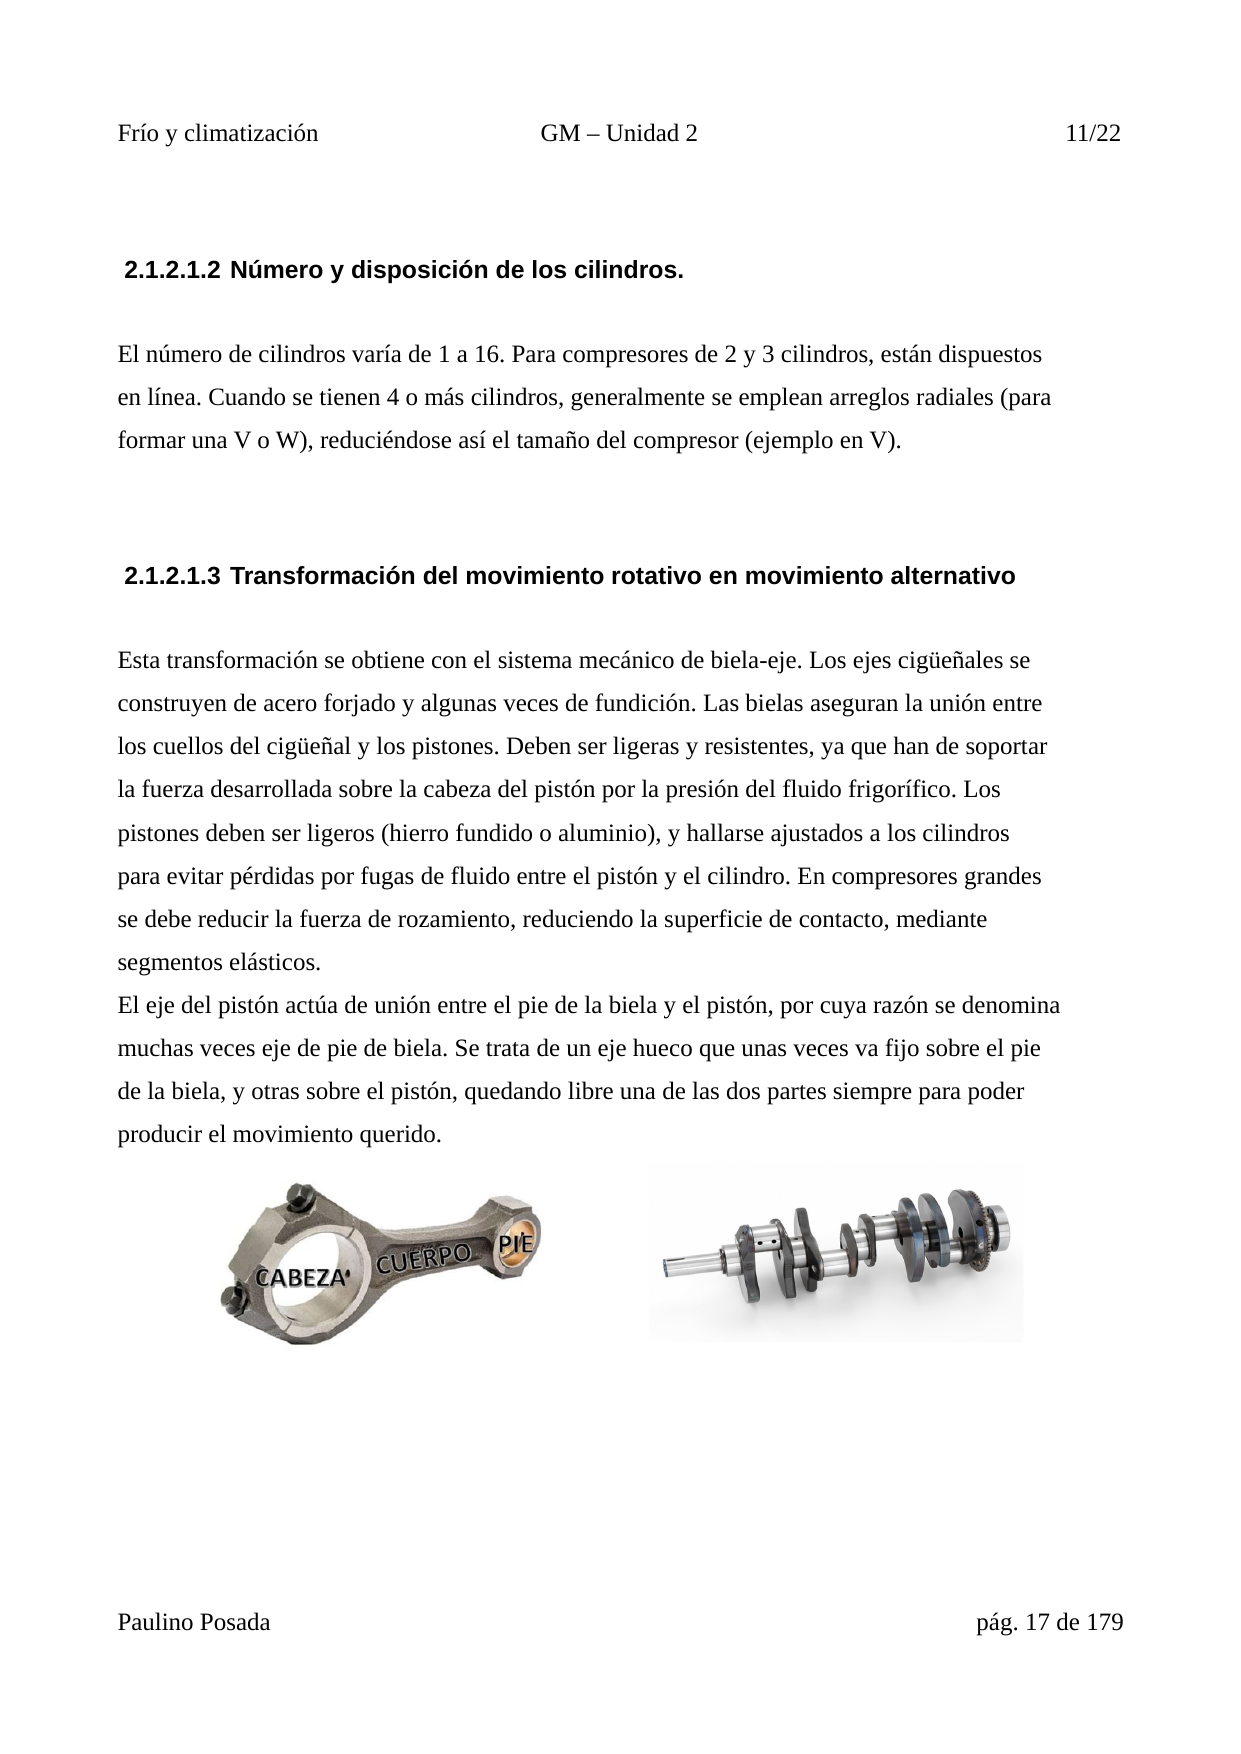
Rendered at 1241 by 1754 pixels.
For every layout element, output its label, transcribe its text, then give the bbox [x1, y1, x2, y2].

text en línea. Cuando se tienen 4 o más cilindros, generalmente se emplean arreglos radiales (para [117, 382, 1123, 411]
text de la biela, y otras sobre el pistón, quedando libre una de las dos partes siempre para poder [117, 1076, 1123, 1105]
text Esta transformación se obtiene con el sistema mecánico de biela-eje. Los ejes cigüeñales se [117, 645, 1123, 674]
subtitle Número y disposición de los cilindros. [117, 255, 1123, 283]
picture [195, 1162, 571, 1359]
text la fuerza desarrollada sobre la cabeza del pistón por la presión del fluido frigorífico. Los [117, 774, 1123, 803]
text formar una V o W), reduciéndose así el tamaño del compresor (ejemplo en V). [117, 425, 1123, 454]
text los cuellos del cigüeñal y los pistones. Deben ser ligeras y resistentes, ya que han de soportar [117, 731, 1123, 760]
subtitle Transformación del movimiento rotativo en movimiento alternativo [117, 561, 1123, 589]
text segmentos elásticos. [117, 947, 1123, 976]
text pistones deben ser ligeros (hierro fundido o aluminio), y hallarse ajustados a los cilindros [117, 818, 1123, 846]
text construyen de acero forjado y algunas veces de fundición. Las bielas aseguran la unión entre [117, 688, 1123, 717]
text muchas veces eje de pie de biela. Se trata de un eje hueco que unas veces va fijo sobre el pie [117, 1033, 1123, 1062]
text para evitar pérdidas por fugas de fluido entre el pistón y el cilindro. En compresores grandes [117, 861, 1123, 889]
text El número de cilindros varía de 1 a 16. Para compresores de 2 y 3 cilindros, están dispuestos [117, 339, 1123, 368]
picture [648, 1162, 1024, 1342]
text producir el movimiento querido. [117, 1119, 1123, 1148]
text se debe reducir la fuerza de rozamiento, reduciendo la superficie de contacto, mediante [117, 904, 1123, 933]
text El eje del pistón actúa de unión entre el pie de la biela y el pistón, por cuya razón se denomina [117, 990, 1123, 1019]
